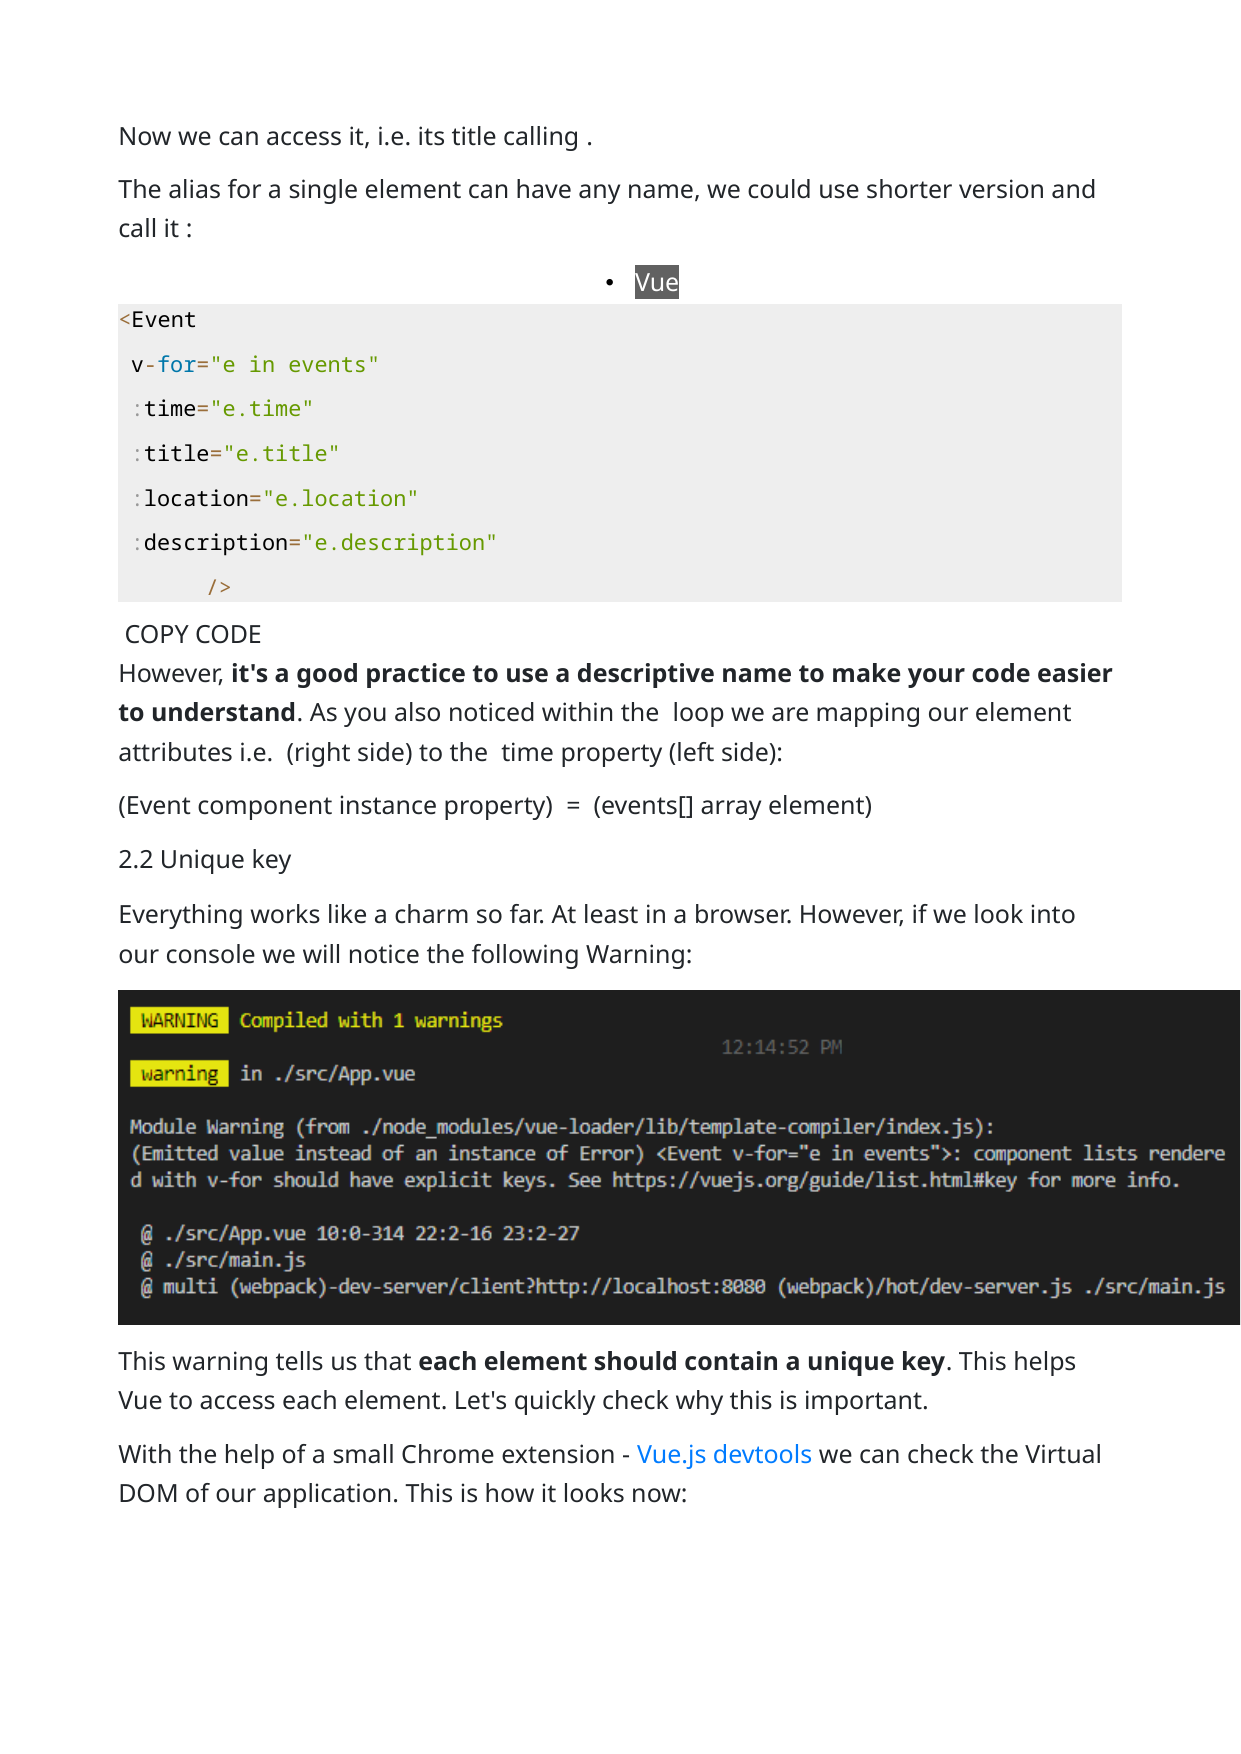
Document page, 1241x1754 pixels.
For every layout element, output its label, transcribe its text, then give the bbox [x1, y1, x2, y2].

text With the help of a small Chrome extension - Vue.js devtools we can check the Virtual DOM of our application. This is how it looks now: [118, 1436, 1122, 1509]
text The alias for a single element can have any name, we could use shorter version and call it : [118, 172, 1122, 245]
text v-for="e in events" [118, 349, 1122, 378]
text :location="e.location" [118, 483, 1122, 512]
text Everything works like a charm so far. At least in a browser. However, if we look into our console we will notice the following Warning: [118, 897, 1122, 970]
text :title="e.title" [118, 438, 1122, 468]
text <Event [118, 304, 1122, 334]
text Now we can access it, i.e. its title calling . [118, 118, 1122, 152]
text /> [118, 572, 1122, 602]
text :description="e.description" [118, 527, 1122, 557]
text :time="e.time" [118, 393, 1122, 423]
subtitle 2.2 Unique key [118, 842, 1122, 876]
text COPY CODE [118, 617, 1122, 651]
text (Event component instance property) = (events[] array element) [118, 788, 1122, 822]
text This warning tells us that each element should contain a unique key. This helps Vue to access each element. Let's quickly check why this is important. [118, 1343, 1122, 1417]
list Vue [162, 265, 1122, 299]
text However, it's a good practice to use a descriptive name to make your code easier to understand. As you also noticed within the loop we are mapping our element attributes i.e. (right side) to the time property (left side): [118, 656, 1122, 768]
picture [118, 990, 1241, 1325]
